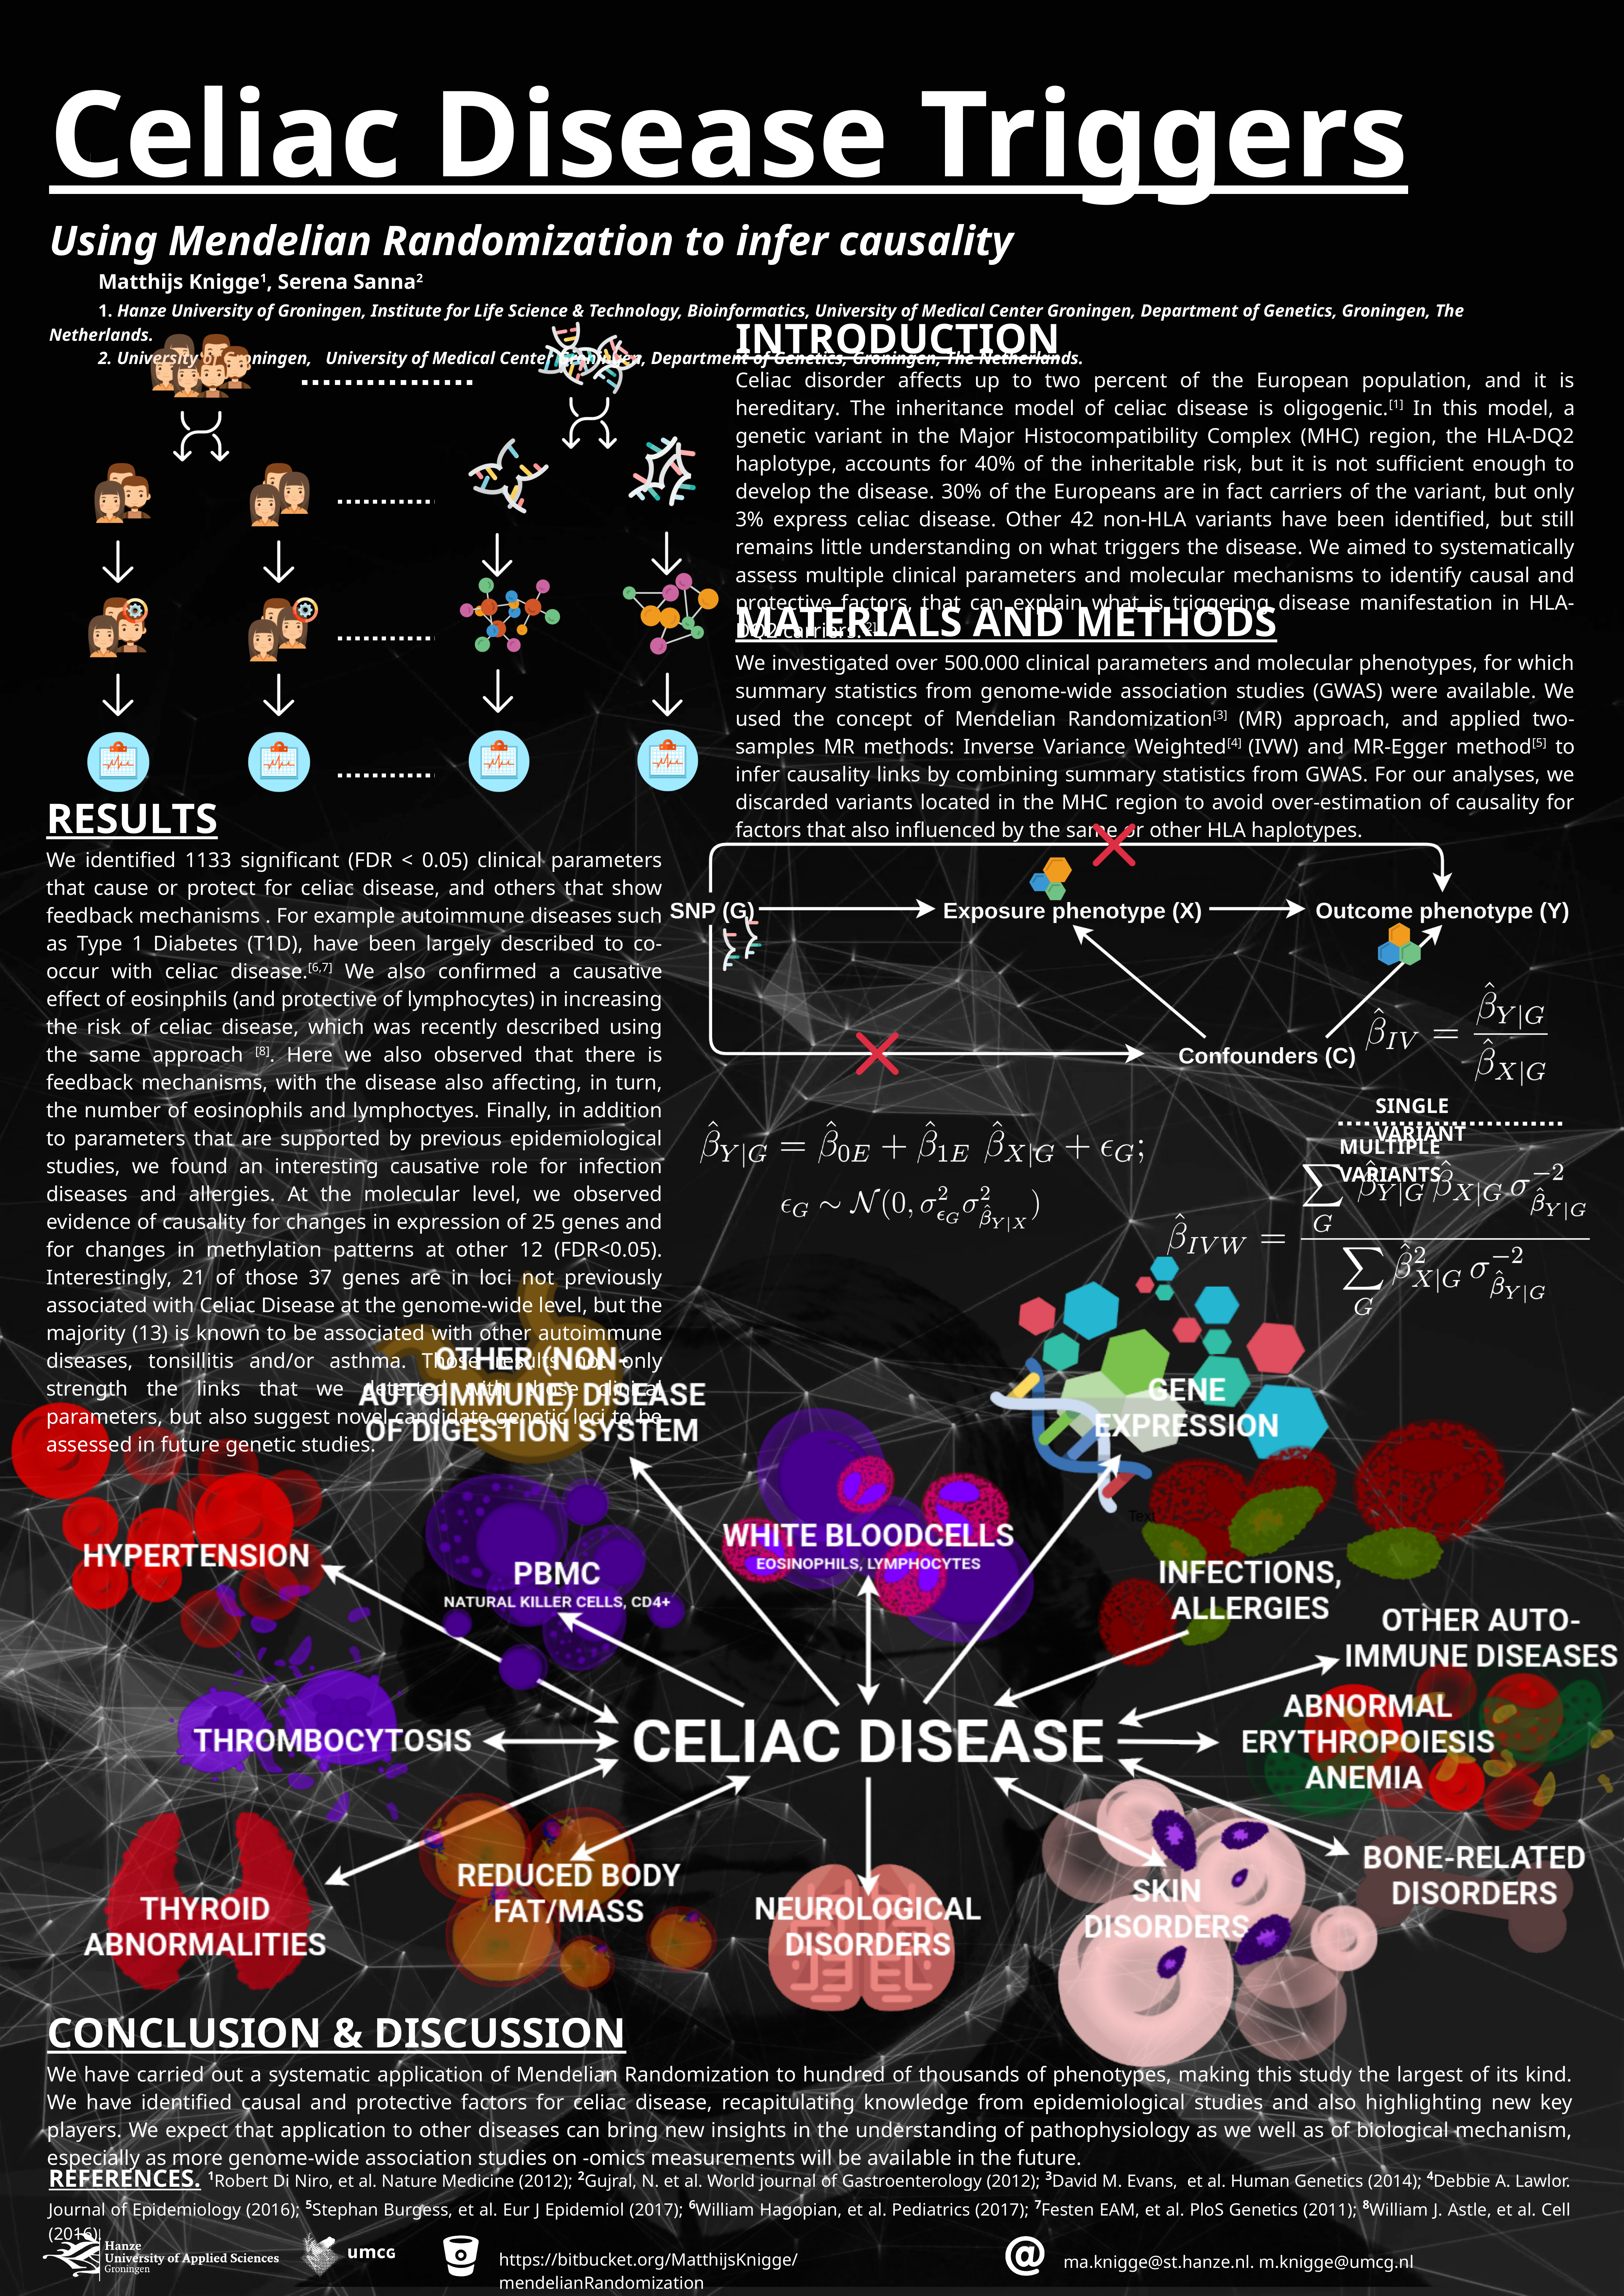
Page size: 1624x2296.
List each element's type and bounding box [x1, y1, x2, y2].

picture [183, 2072, 188, 2075]
picture [576, 2281, 581, 2287]
picture [195, 2072, 201, 2075]
picture [68, 2072, 74, 2075]
picture [665, 818, 1575, 1094]
picture [1473, 2072, 1479, 2075]
picture [587, 2278, 592, 2283]
picture [1363, 1143, 1369, 1152]
picture [121, 2072, 127, 2075]
picture [502, 2281, 506, 2287]
picture [76, 1219, 82, 1227]
picture [435, 291, 736, 809]
picture [260, 2127, 263, 2131]
picture [627, 2281, 633, 2287]
picture [607, 2281, 611, 2287]
picture [508, 2281, 512, 2287]
picture [686, 2281, 691, 2287]
picture [697, 2281, 701, 2287]
picture [653, 1219, 659, 1227]
picture [1545, 2072, 1550, 2075]
picture [1437, 2176, 1443, 2185]
picture [537, 2281, 542, 2287]
picture [49, 297, 338, 803]
picture [638, 2281, 642, 2287]
picture [548, 2281, 552, 2283]
picture [644, 2281, 648, 2287]
picture [617, 2281, 622, 2287]
picture [87, 2072, 93, 2075]
picture [587, 2284, 591, 2287]
picture [214, 2072, 220, 2075]
picture [517, 2281, 522, 2283]
picture [1410, 1143, 1414, 1146]
picture [1437, 2072, 1443, 2075]
picture [527, 2281, 532, 2287]
picture [597, 2284, 601, 2287]
picture [1346, 1143, 1351, 1150]
picture [1557, 2072, 1563, 2075]
picture [260, 2132, 263, 2136]
picture [0, 1105, 1624, 2287]
picture [55, 2070, 58, 2075]
picture [666, 2284, 670, 2287]
picture [566, 2284, 570, 2287]
